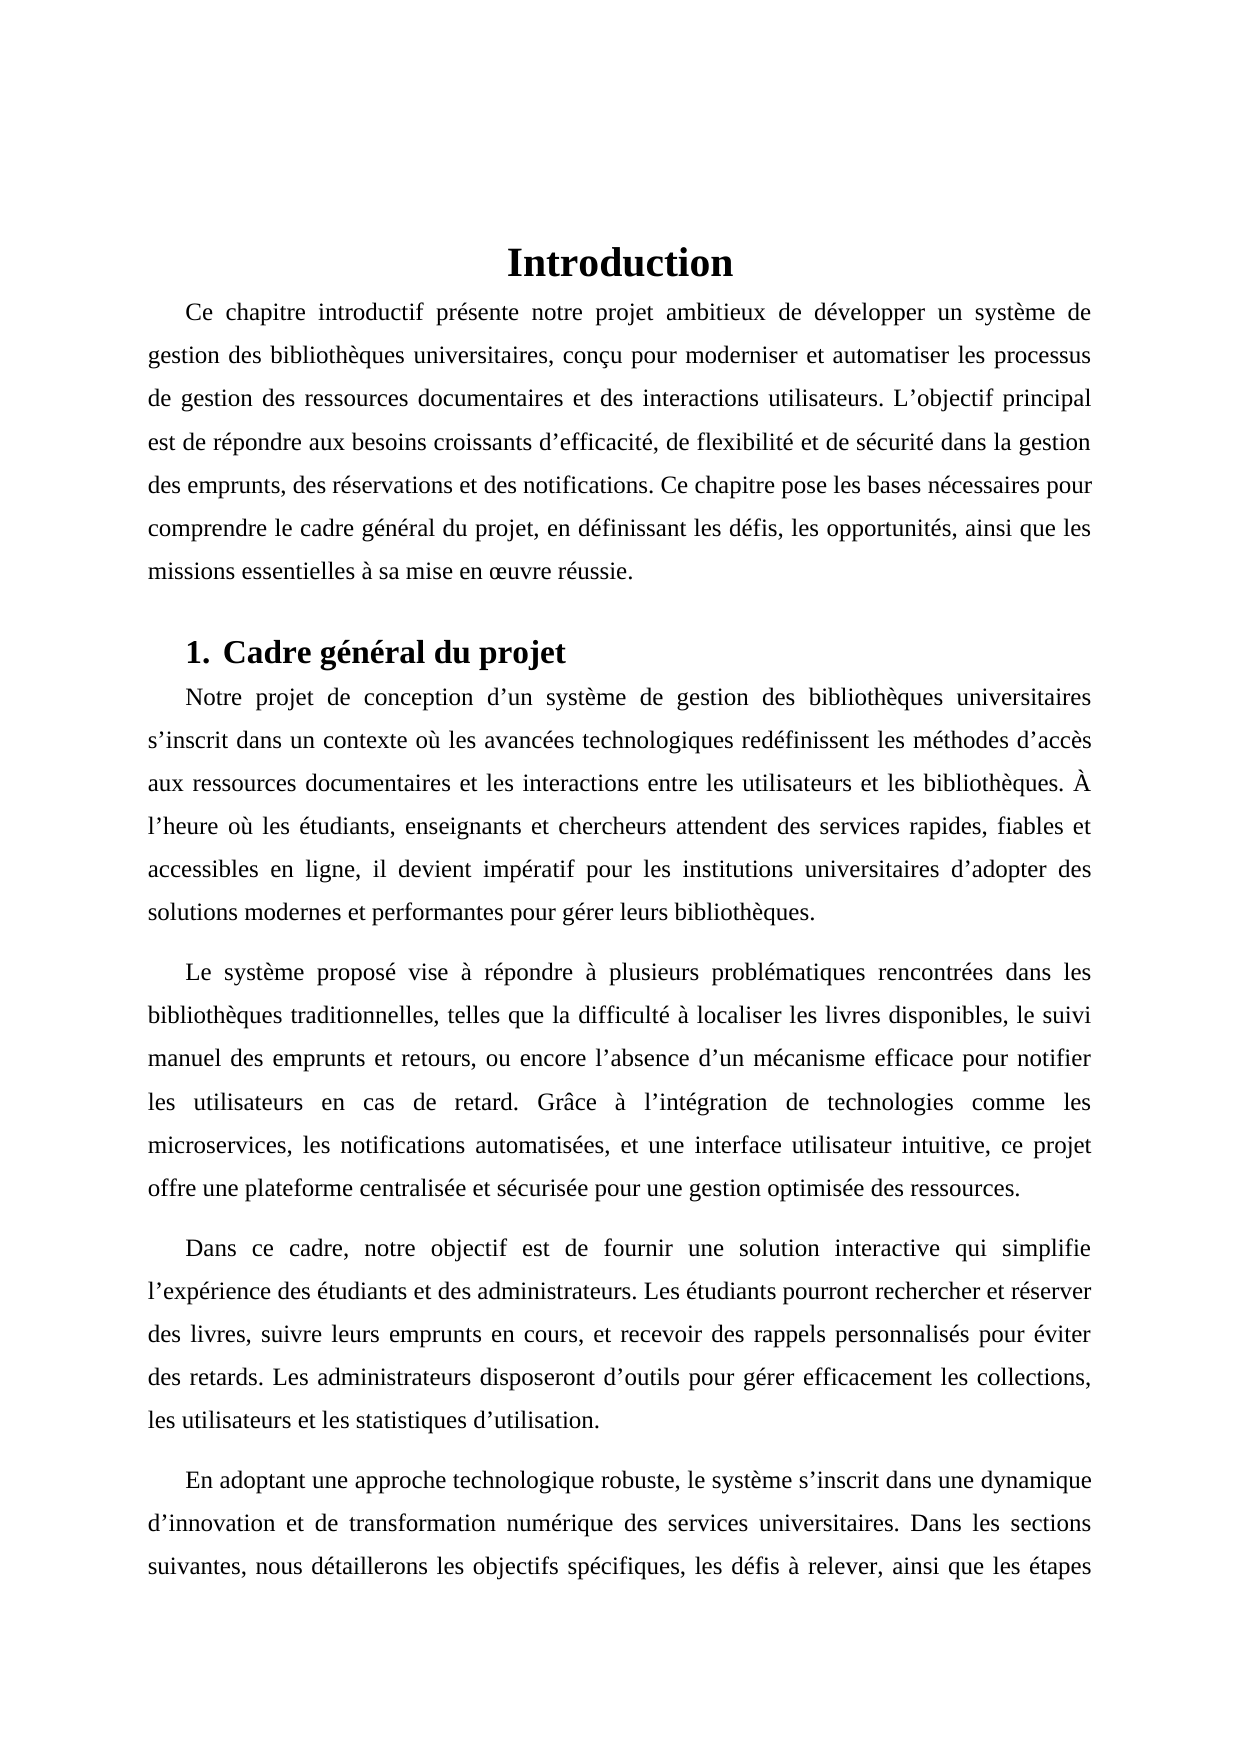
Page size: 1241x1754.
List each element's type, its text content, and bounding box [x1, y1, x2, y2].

text Le système proposé vise à répondre à plusieurs problématiques rencontrées dans les bibliothèques traditionnelles, telles que la difficulté à localiser les livres disponibles, le suivi manuel des emprunts et retours, ou encore l’absence d’un mécanisme efficace pour notifier les utilisateurs en cas de retard. Grâce à l’intégration de technologies comme les microservices, les notifications automatisées, et une interface utilisateur intuitive, ce projet offre une plateforme centralisée et sécurisée pour une gestion optimisée des ressources. [148, 957, 1093, 1202]
text Ce chapitre introductif présente notre projet ambitieux de développer un système de gestion des bibliothèques universitaires, conçu pour moderniser et automatiser les processus de gestion des ressources documentaires et des interactions utilisateurs. L’objectif principal est de répondre aux besoins croissants d’efficacité, de flexibilité et de sécurité dans la gestion des emprunts, des réservations et des notifications. Ce chapitre pose les bases nécessaires pour comprendre le cadre général du projet, en définissant les défis, les opportunités, ainsi que les missions essentielles à sa mise en œuvre réussie. [148, 297, 1093, 585]
text Notre projet de conception d’un système de gestion des bibliothèques universitaires s’inscrit dans un contexte où les avancées technologiques redéfinissent les méthodes d’accès aux ressources documentaires et les interactions entre les utilisateurs et les bibliothèques. À l’heure où les étudiants, enseignants et chercheurs attendent des services rapides, fiables et accessibles en ligne, il devient impératif pour les institutions universitaires d’adopter des solutions modernes et performantes pour gérer leurs bibliothèques. [148, 682, 1093, 926]
subtitle Introduction [148, 238, 1093, 286]
text Dans ce cadre, notre objectif est de fournir une solution interactive qui simplifie l’expérience des étudiants et des administrateurs. Les étudiants pourront rechercher et réserver des livres, suivre leurs emprunts en cours, et recevoir des rappels personnalisés pour éviter des retards. Les administrateurs disposeront d’outils pour gérer efficacement les collections, les utilisateurs et les statistiques d’utilisation. [148, 1233, 1093, 1434]
subtitle Cadre général du projet [185, 632, 1093, 671]
text En adoptant une approche technologique robuste, le système s’inscrit dans une dynamique d’innovation et de transformation numérique des services universitaires. Dans les sections suivantes, nous détaillerons les objectifs spécifiques, les défis à relever, ainsi que les étapes [148, 1465, 1093, 1580]
